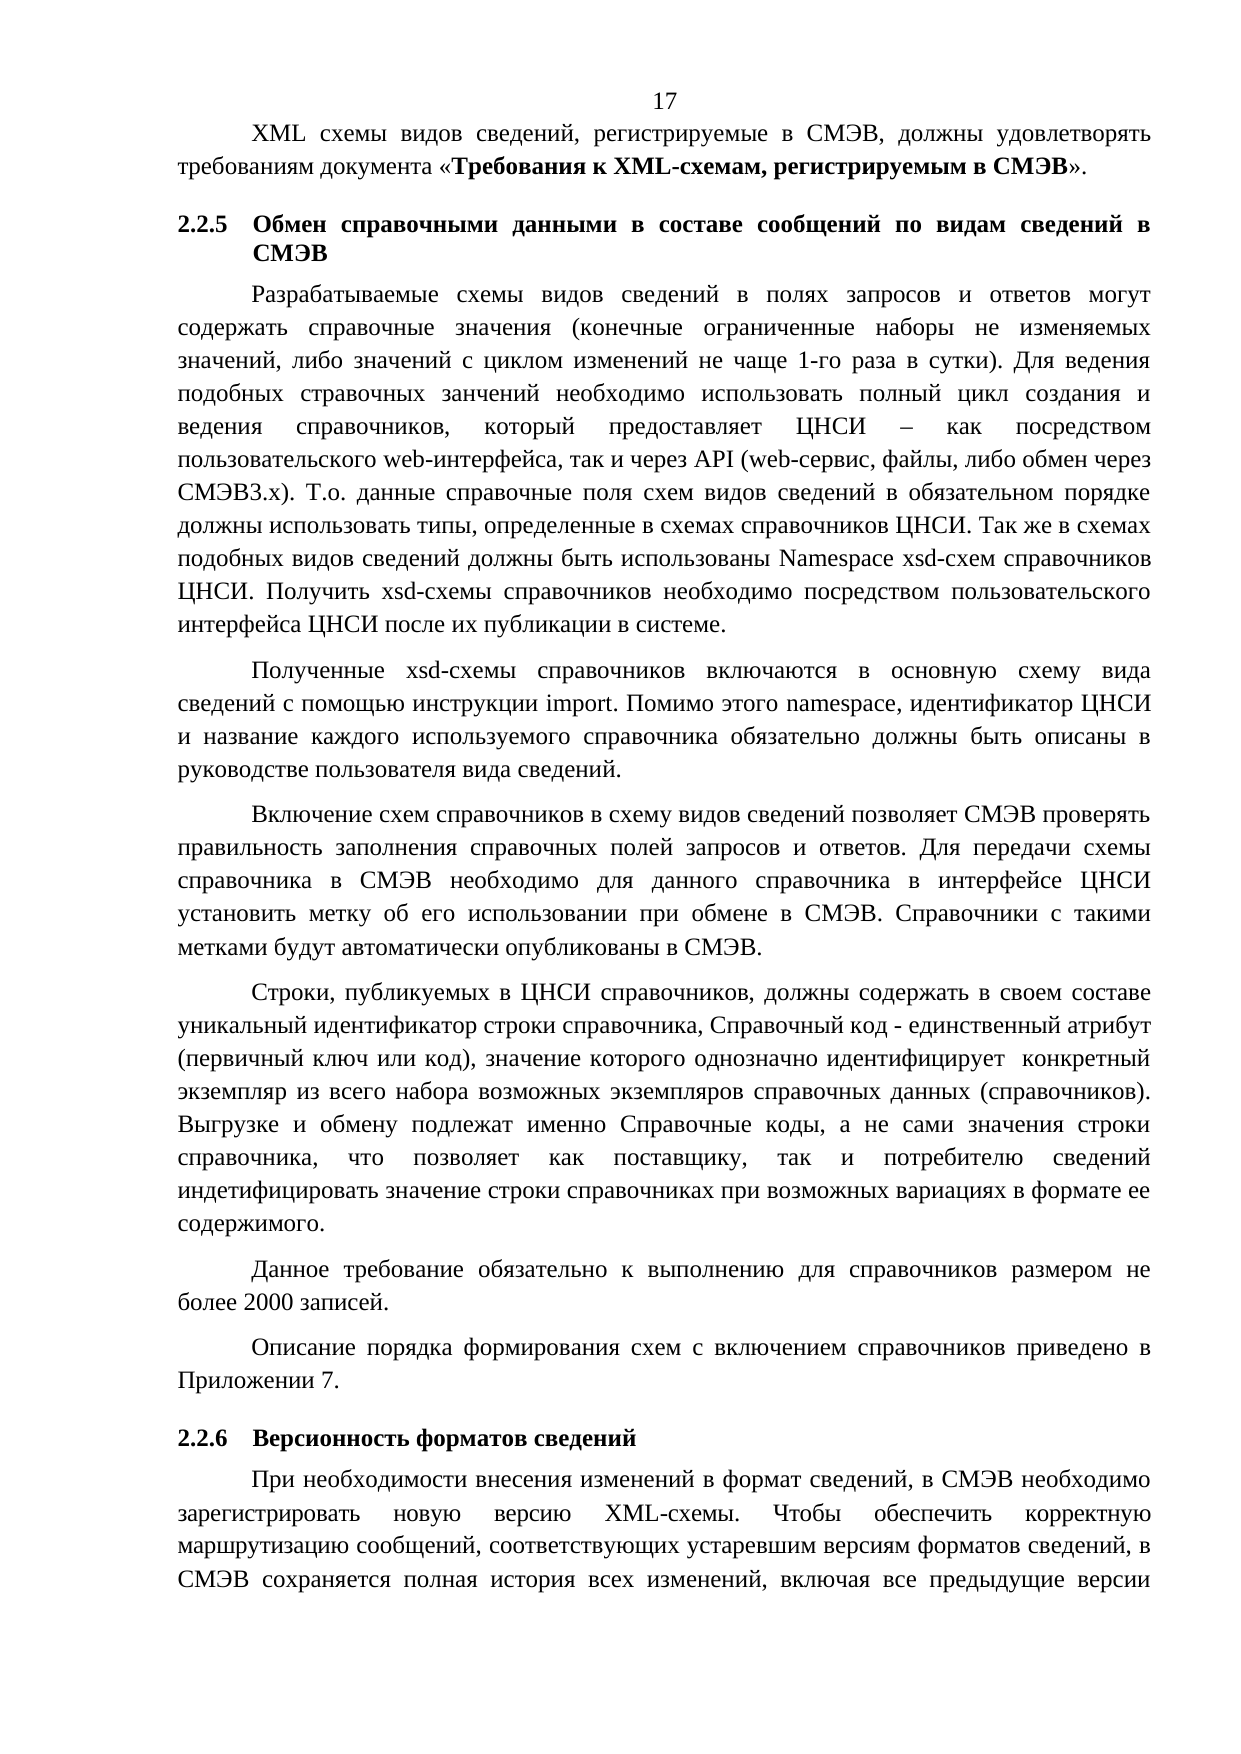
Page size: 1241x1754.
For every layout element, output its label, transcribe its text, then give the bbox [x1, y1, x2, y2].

subtitle Версионность форматов сведений [177, 1423, 1152, 1452]
text Строки, публикуемых в ЦНСИ справочников, должны содержать в своем составе уникальный идентификатор строки справочника, Справочный код - единственный атрибут (первичный ключ или код), значение которого однозначно идентифицирует конкретный экземпляр из всего набора возможных экземпляров справочных данных (справочников). Выгрузке и обмену подлежат именно Справочные коды, а не сами значения строки справочника, что позволяет как поставщику, так и потребителю сведений индетифицировать значение строки справочниках при возможных вариациях в формате ее содержимого. [177, 977, 1152, 1237]
text Описание порядка формирования схем с включением справочников приведено в Приложении 7. [177, 1332, 1152, 1394]
text Включение схем справочников в схему видов сведений позволяет СМЭВ проверять правильность заполнения справочных полей запросов и ответов. Для передачи схемы справочника в СМЭВ необходимо для данного справочника в интерфейсе ЦНСИ установить метку об его использовании при обмене в СМЭВ. Справочники с такими метками будут автоматически опубликованы в СМЭВ. [177, 799, 1152, 960]
text XML схемы видов сведений, регистрируемые в СМЭВ, должны удовлетворять требованиям документа «Требования к XML-схемам, регистрируемым в СМЭВ». [177, 118, 1152, 180]
text Данное требование обязательно к выполнению для справочников размером не более 2000 записей. [177, 1254, 1152, 1316]
text Разрабатываемые схемы видов сведений в полях запросов и ответов могут содержать справочные значения (конечные ограниченные наборы не изменяемых значений, либо значений с циклом изменений не чаще 1-го раза в сутки). Для ведения подобных стравочных занчений необходимо использовать полный цикл создания и ведения справочников, который предоставляет ЦНСИ – как посредством пользовательского web-интерфейса, так и через API (web-сервис, файлы, либо обмен через СМЭВ3.х). Т.о. данные справочные поля схем видов сведений в обязательном порядке должны использовать типы, определенные в схемах справочников ЦНСИ. Так же в схемах подобных видов сведений должны быть использованы Namespace xsd-схем справочников ЦНСИ. Получить xsd-схемы справочников необходимо посредством пользовательского интерфейса ЦНСИ после их публикации в системе. [177, 279, 1152, 638]
subtitle Обмен справочными данными в составе сообщений по видам сведений в СМЭВ [177, 209, 1152, 267]
text При необходимости внесения изменений в формат сведений, в СМЭВ необходимо зарегистрировать новую версию XML-схемы. Чтобы обеспечить корректную маршрутизацию сообщений, соответствующих устаревшим версиям форматов сведений, в СМЭВ сохраняется полная история всех изменений, включая все предыдущие версии [177, 1464, 1152, 1592]
text Полученные xsd-схемы справочников включаются в основную схему вида сведений с помощью инструкции import. Помимо этого namespace, идентификатор ЦНСИ и название каждого используемого справочника обязательно должны быть описаны в руководстве пользователя вида сведений. [177, 655, 1152, 783]
